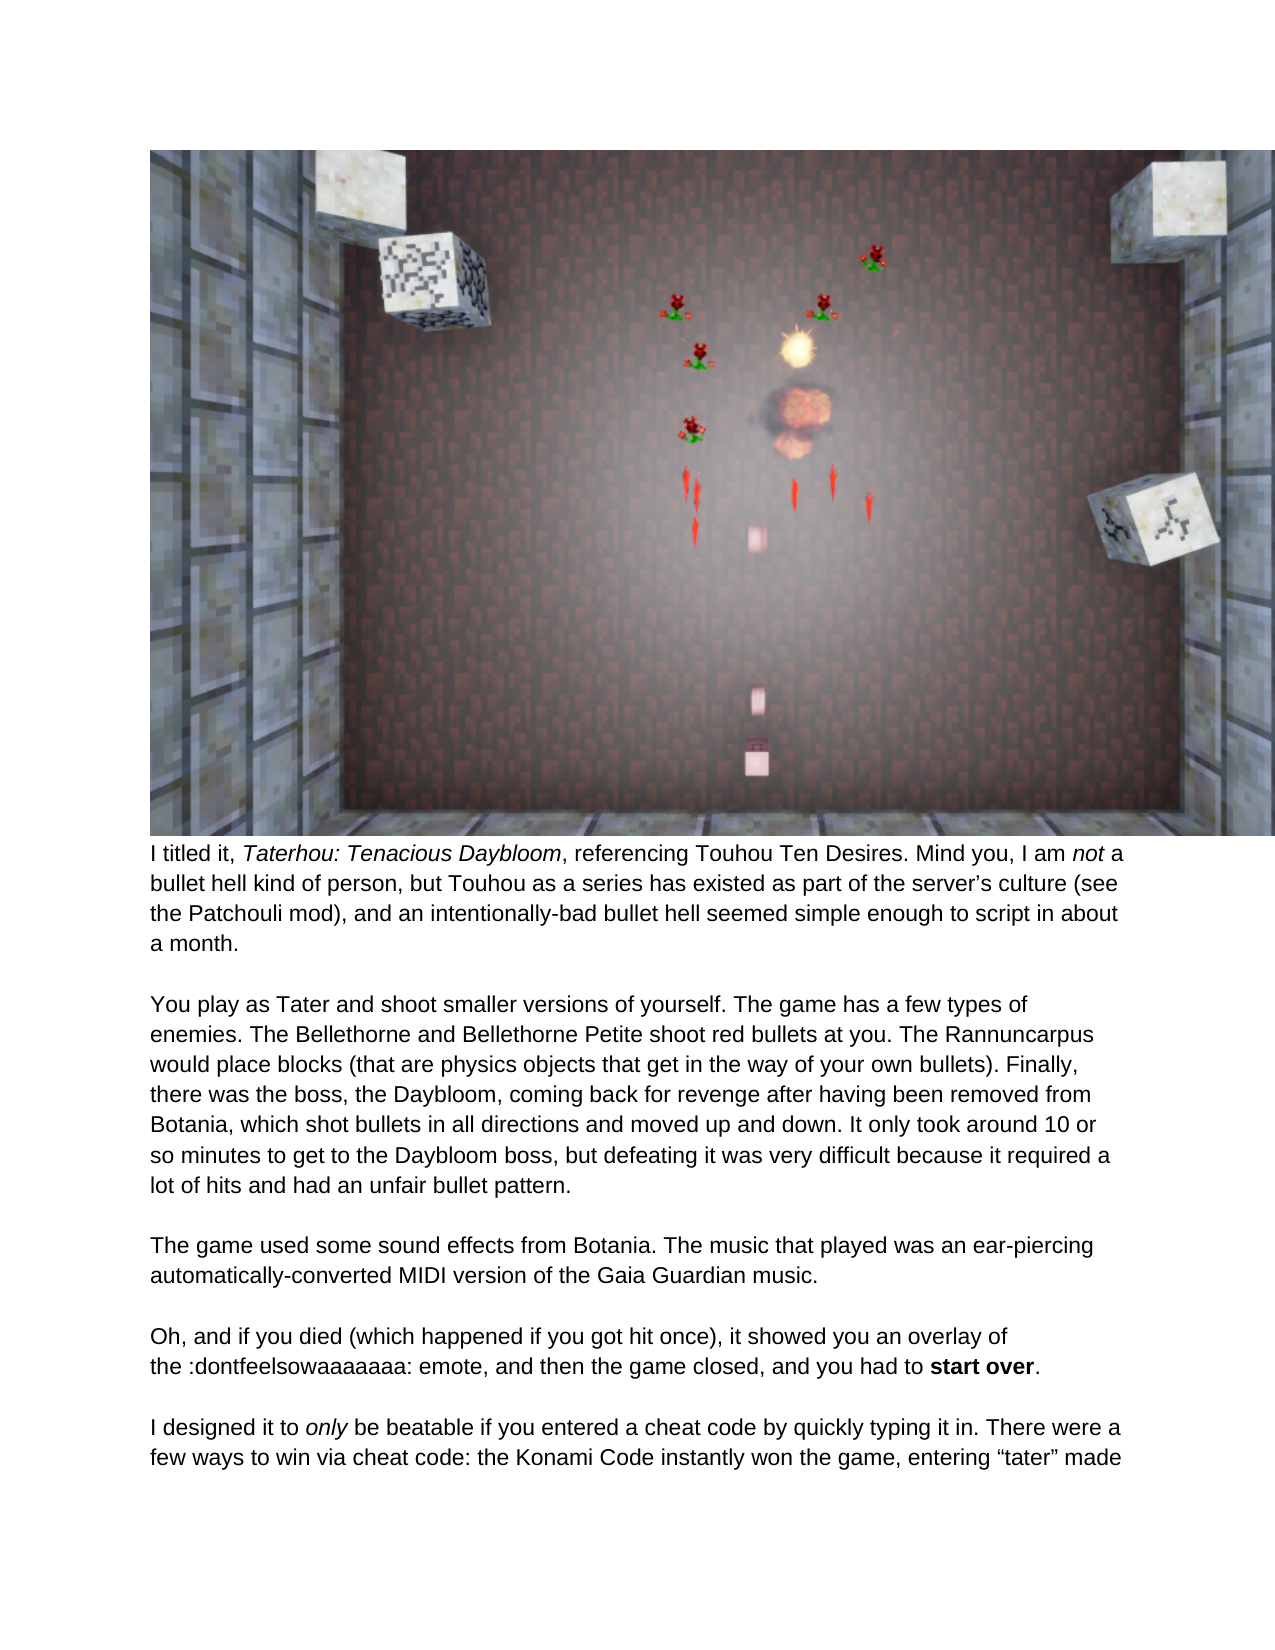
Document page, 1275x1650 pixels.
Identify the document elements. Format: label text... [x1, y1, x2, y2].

text I titled it, Taterhou: Tenacious Daybloom, referencing Touhou Ten Desires. Mind you, I am not a bullet hell kind of person, but Touhou as a series has existed as part of the server’s culture (see the Patchouli mod), and an intentionally-bad bullet hell seemed simple enough to script in about a month. [150, 839, 1125, 957]
picture [150, 150, 1275, 836]
text You play as Tater and shoot smaller versions of yourself. The game has a few types of enemies. The Bellethorne and Bellethorne Petite shoot red bullets at you. The Rannuncarpus would place blocks (that are physics objects that get in the way of your own bullets). Finally, there was the boss, the Daybloom, coming back for revenge after having been removed from Botania, which shot bullets in all directions and moved up and down. It only took around 10 or so minutes to get to the Daybloom boss, but defeating it was very difficult because it required a lot of hits and had an unfair bullet pattern. [150, 991, 1125, 1198]
text The game used some sound effects from Botania. The music that played was an ear-piercing automatically-converted MIDI version of the Gaia Guardian music. [150, 1232, 1125, 1289]
text I designed it to only be beatable if you entered a cheat code by quickly typing it in. There were a few ways to win via cheat code: the Konami Code instantly won the game, entering “tater” made [150, 1413, 1125, 1470]
text Oh, and if you died (which happened if you got hit once), it showed you an overlay of the :dontfeelsowaaaaaaa: emote, and then the game closed, and you had to start over. [150, 1323, 1125, 1379]
